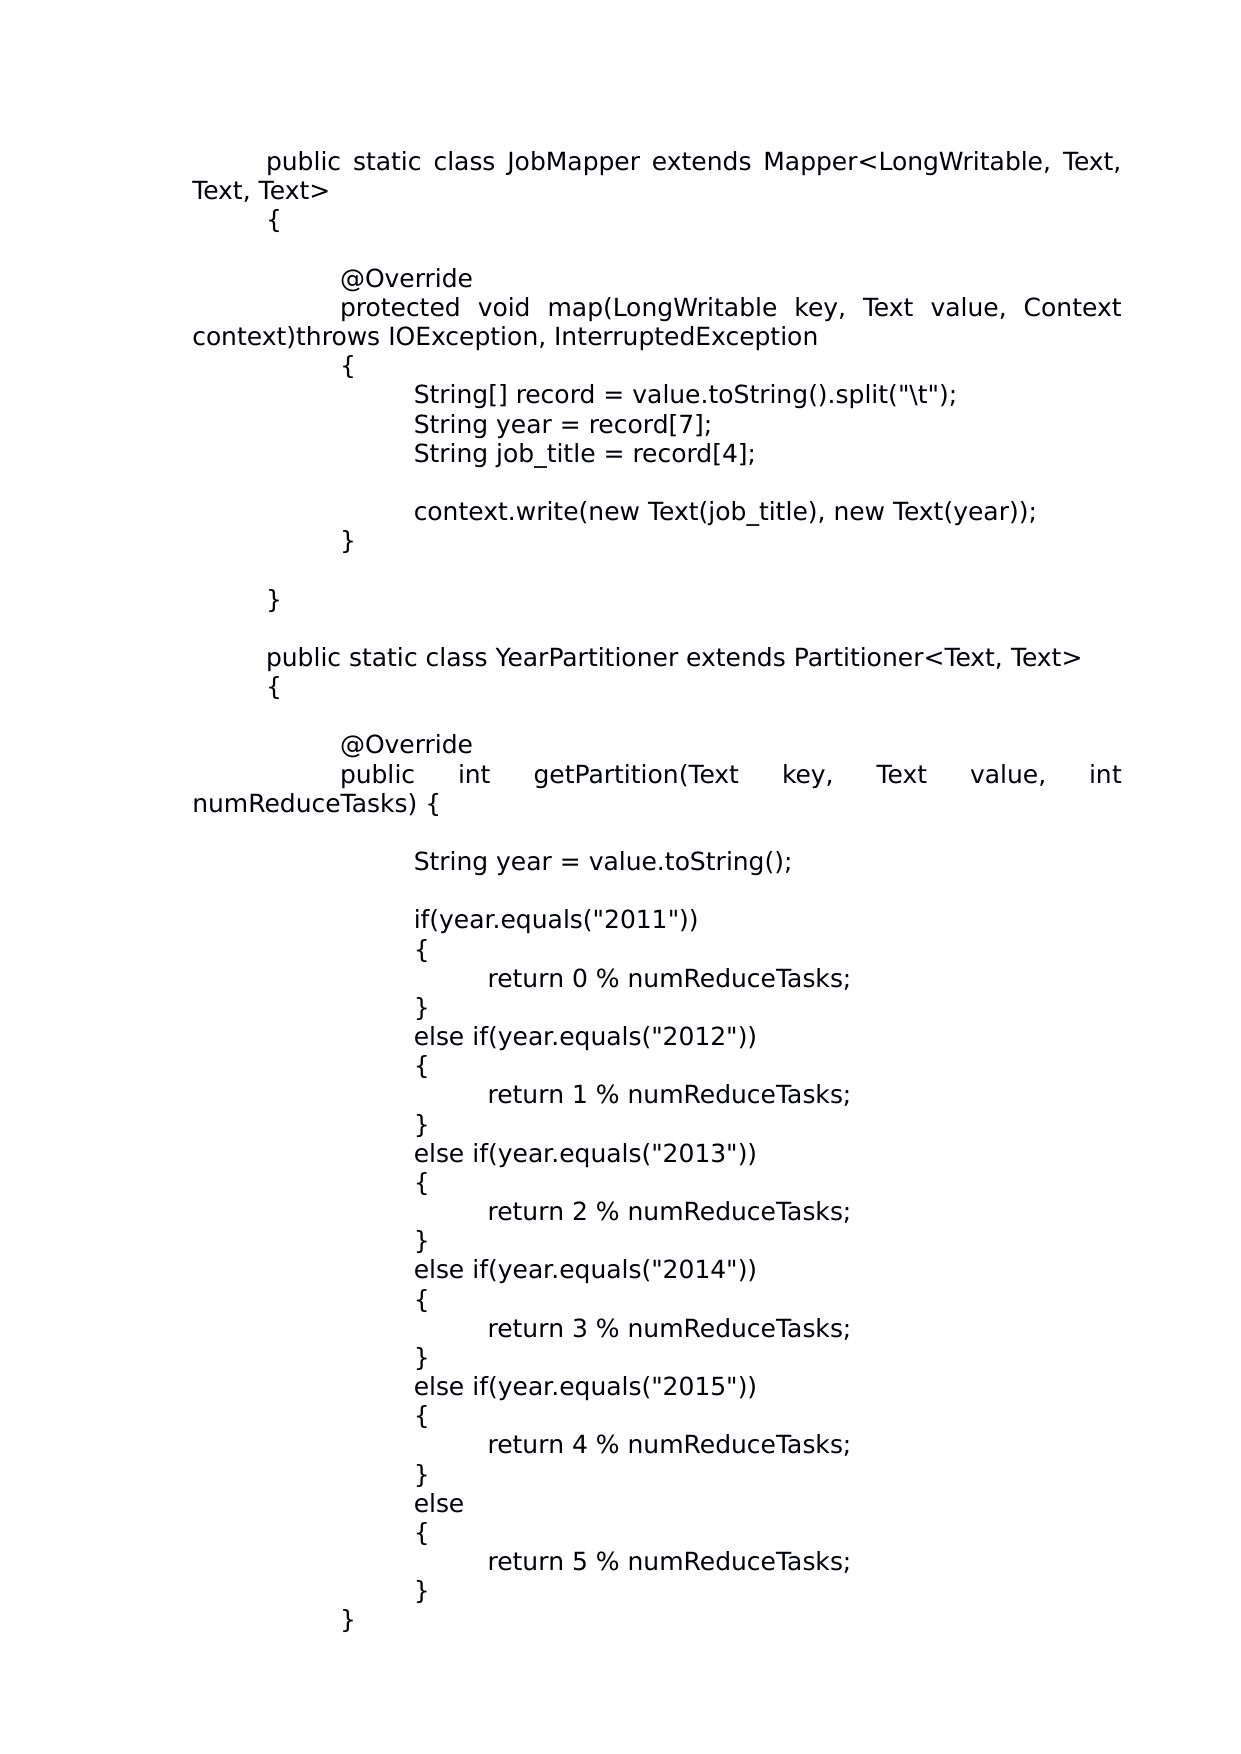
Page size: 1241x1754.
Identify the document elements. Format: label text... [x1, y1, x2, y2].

text { [192, 351, 1122, 381]
text { [192, 935, 1122, 964]
text String year = record[7]; [192, 410, 1122, 439]
text } [192, 1606, 1122, 1635]
text } [192, 526, 1122, 556]
text public static class JobMapper extends Mapper<LongWritable, Text, Text, Text> [192, 147, 1122, 206]
text } [192, 1460, 1122, 1489]
text else if(year.equals("2012")) [192, 1022, 1122, 1051]
text } [192, 1343, 1122, 1372]
text context.write(new Text(job_title), new Text(year)); [192, 497, 1122, 526]
text } [192, 1110, 1122, 1139]
text return 1 % numReduceTasks; [192, 1081, 1122, 1110]
text return 2 % numReduceTasks; [192, 1197, 1122, 1226]
text } [192, 993, 1122, 1022]
text String job_title = record[4]; [192, 439, 1122, 468]
text return 0 % numReduceTasks; [192, 964, 1122, 993]
text protected void map(LongWritable key, Text value, Context context)throws IOException, InterruptedException [192, 293, 1122, 351]
text return 5 % numReduceTasks; [192, 1547, 1122, 1576]
text else if(year.equals("2015")) [192, 1372, 1122, 1401]
text @Override [192, 264, 1122, 293]
text } [192, 1226, 1122, 1256]
text } [192, 1576, 1122, 1606]
text return 4 % numReduceTasks; [192, 1431, 1122, 1460]
text { [192, 1285, 1122, 1314]
text return 3 % numReduceTasks; [192, 1314, 1122, 1343]
text String year = value.toString(); [192, 847, 1122, 876]
text { [192, 672, 1122, 701]
text else if(year.equals("2013")) [192, 1139, 1122, 1168]
text @Override [192, 731, 1122, 760]
text } [192, 585, 1122, 614]
text { [192, 1168, 1122, 1197]
text else [192, 1489, 1122, 1518]
text if(year.equals("2011")) [192, 906, 1122, 935]
text else if(year.equals("2014")) [192, 1256, 1122, 1285]
text public static class YearPartitioner extends Partitioner<Text, Text> [192, 643, 1122, 672]
text { [192, 1518, 1122, 1547]
text String[] record = value.toString().split("\t"); [192, 381, 1122, 410]
text public int getPartition(Text key, Text value, int numReduceTasks) { [192, 760, 1122, 818]
text { [192, 1051, 1122, 1081]
text { [192, 206, 1122, 235]
text { [192, 1401, 1122, 1431]
